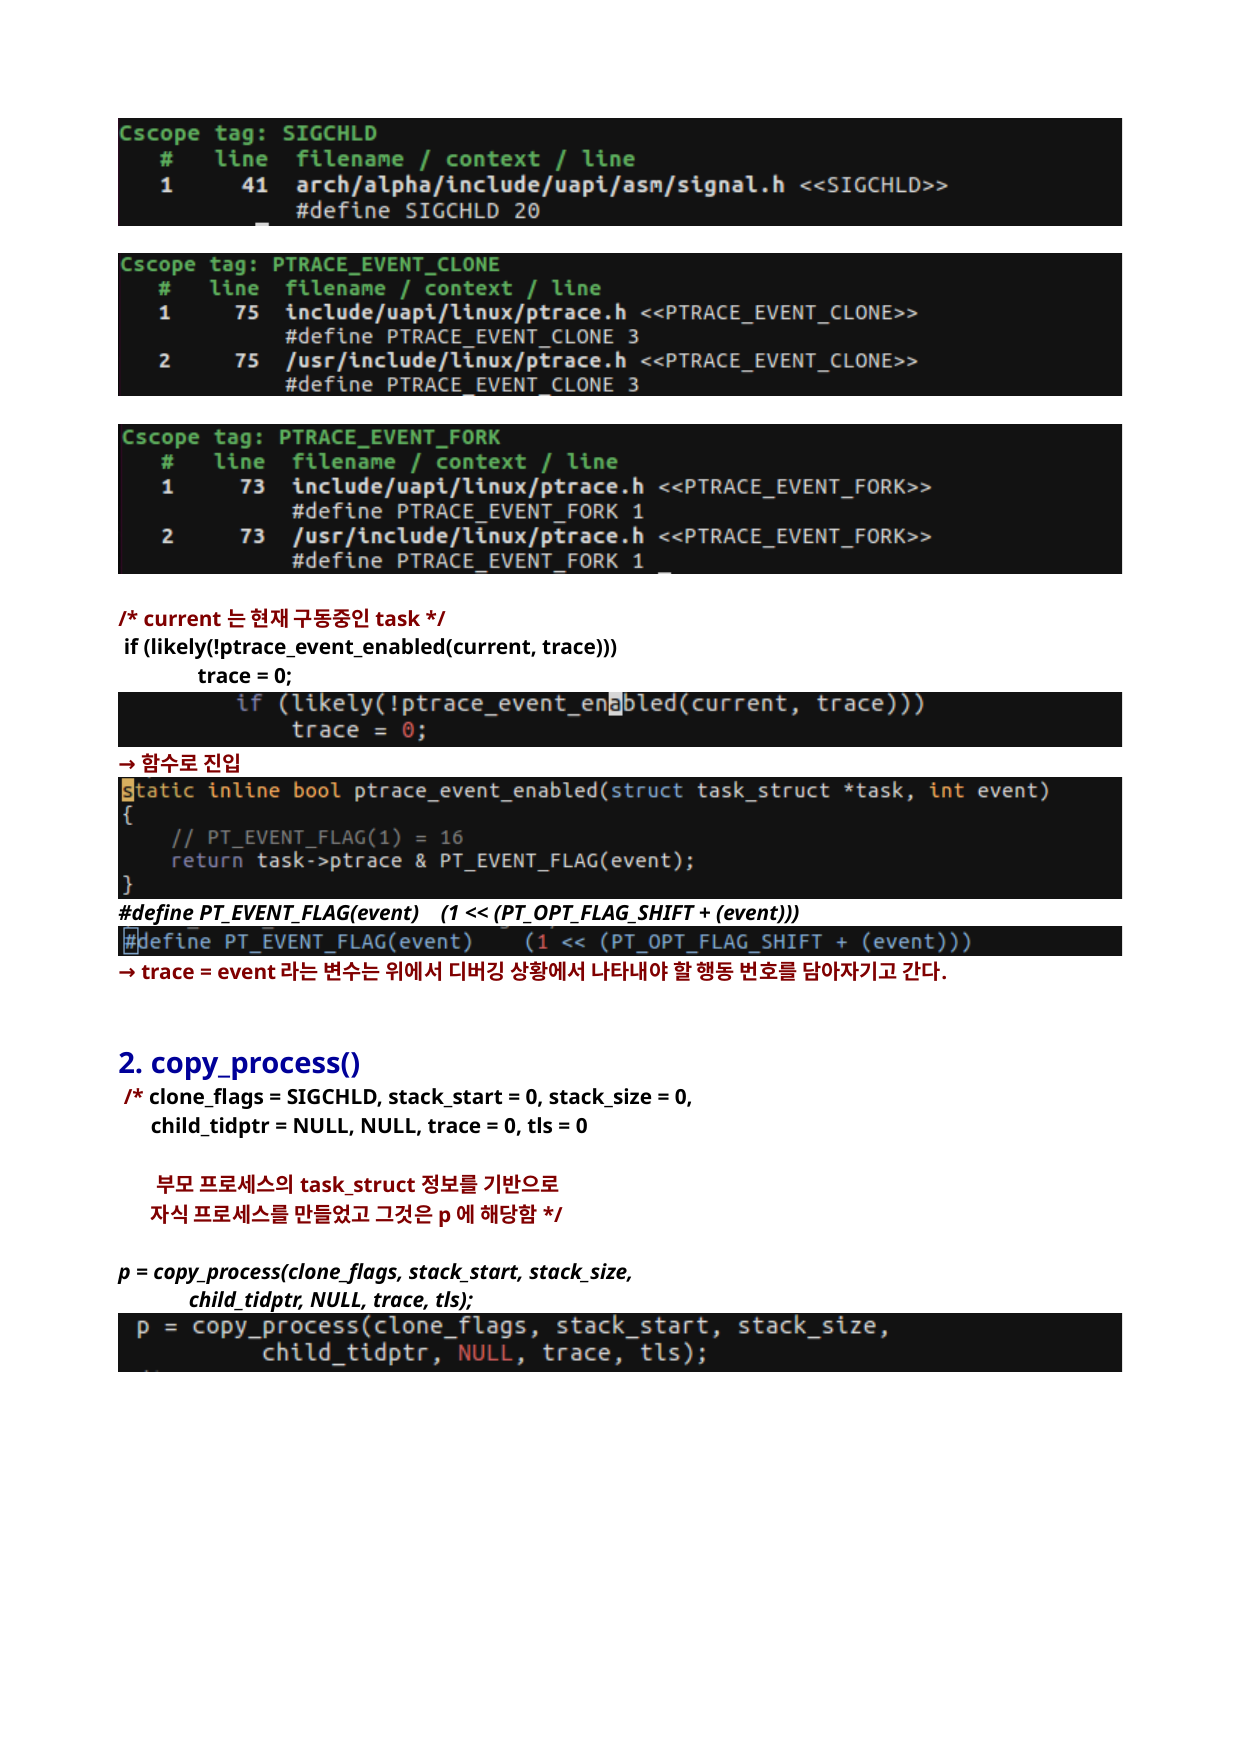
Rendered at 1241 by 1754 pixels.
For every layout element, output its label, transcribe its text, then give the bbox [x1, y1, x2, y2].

text → trace = event라는 변수는 위에서 디버깅 상황에서 나타내야 할 행동 번호를 담아자기고 간다. [118, 956, 1122, 986]
text child_tidptr = NULL, NULL, trace = 0, tls = 0 [118, 1111, 1122, 1139]
text /* current 는 현재 구동중인 task */ [118, 602, 1122, 632]
text child_tidptr, NULL, trace, tls); [118, 1285, 1122, 1313]
text 부모 프로세스의 task_struct 정보를 기반으로 [118, 1168, 1122, 1198]
text 자식 프로세스를 만들었고 그것은 p 에 해당함 */ [118, 1198, 1122, 1228]
text #define PT_EVENT_FLAG(event) (1 << (PT_OPT_FLAG_SHIFT + (event))) [118, 899, 1122, 926]
text → 함수로 진입 [118, 747, 1122, 777]
text trace = 0; [118, 661, 1122, 689]
text p = copy_process(clone_flags, stack_start, stack_size, [118, 1257, 1122, 1285]
text 2. copy_process() [118, 1043, 1122, 1082]
text if (likely(!ptrace_event_enabled(current, trace))) [118, 632, 1122, 661]
text /* clone_flags = SIGCHLD, stack_start = 0, stack_size = 0, [118, 1082, 1122, 1111]
picture [118, 118, 1123, 226]
picture [118, 424, 1123, 574]
picture [118, 777, 1123, 899]
picture [118, 692, 1123, 747]
picture [118, 253, 1123, 396]
picture [118, 1313, 1123, 1372]
picture [118, 926, 1123, 956]
